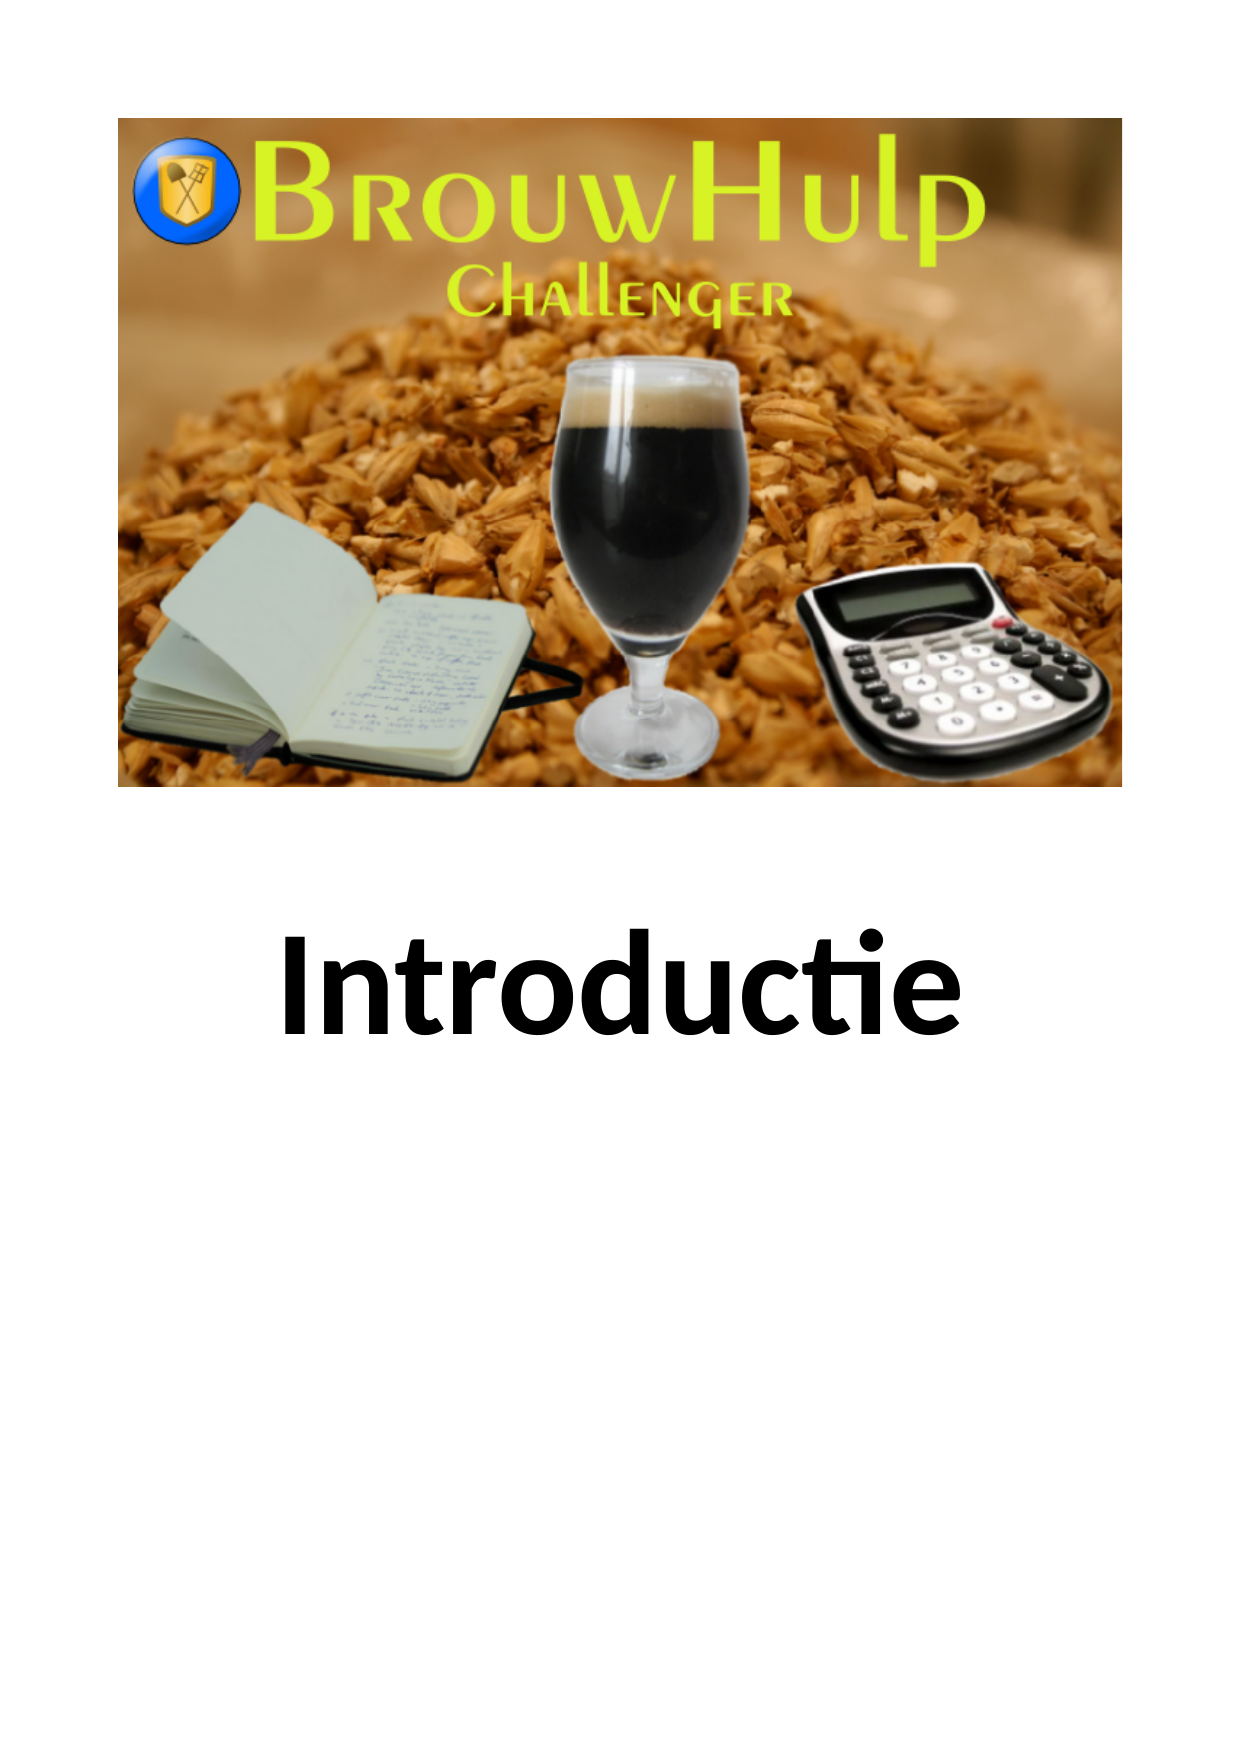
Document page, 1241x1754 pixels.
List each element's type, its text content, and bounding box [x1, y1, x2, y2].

picture [118, 118, 1123, 787]
subtitle Introductie [118, 888, 1122, 1072]
